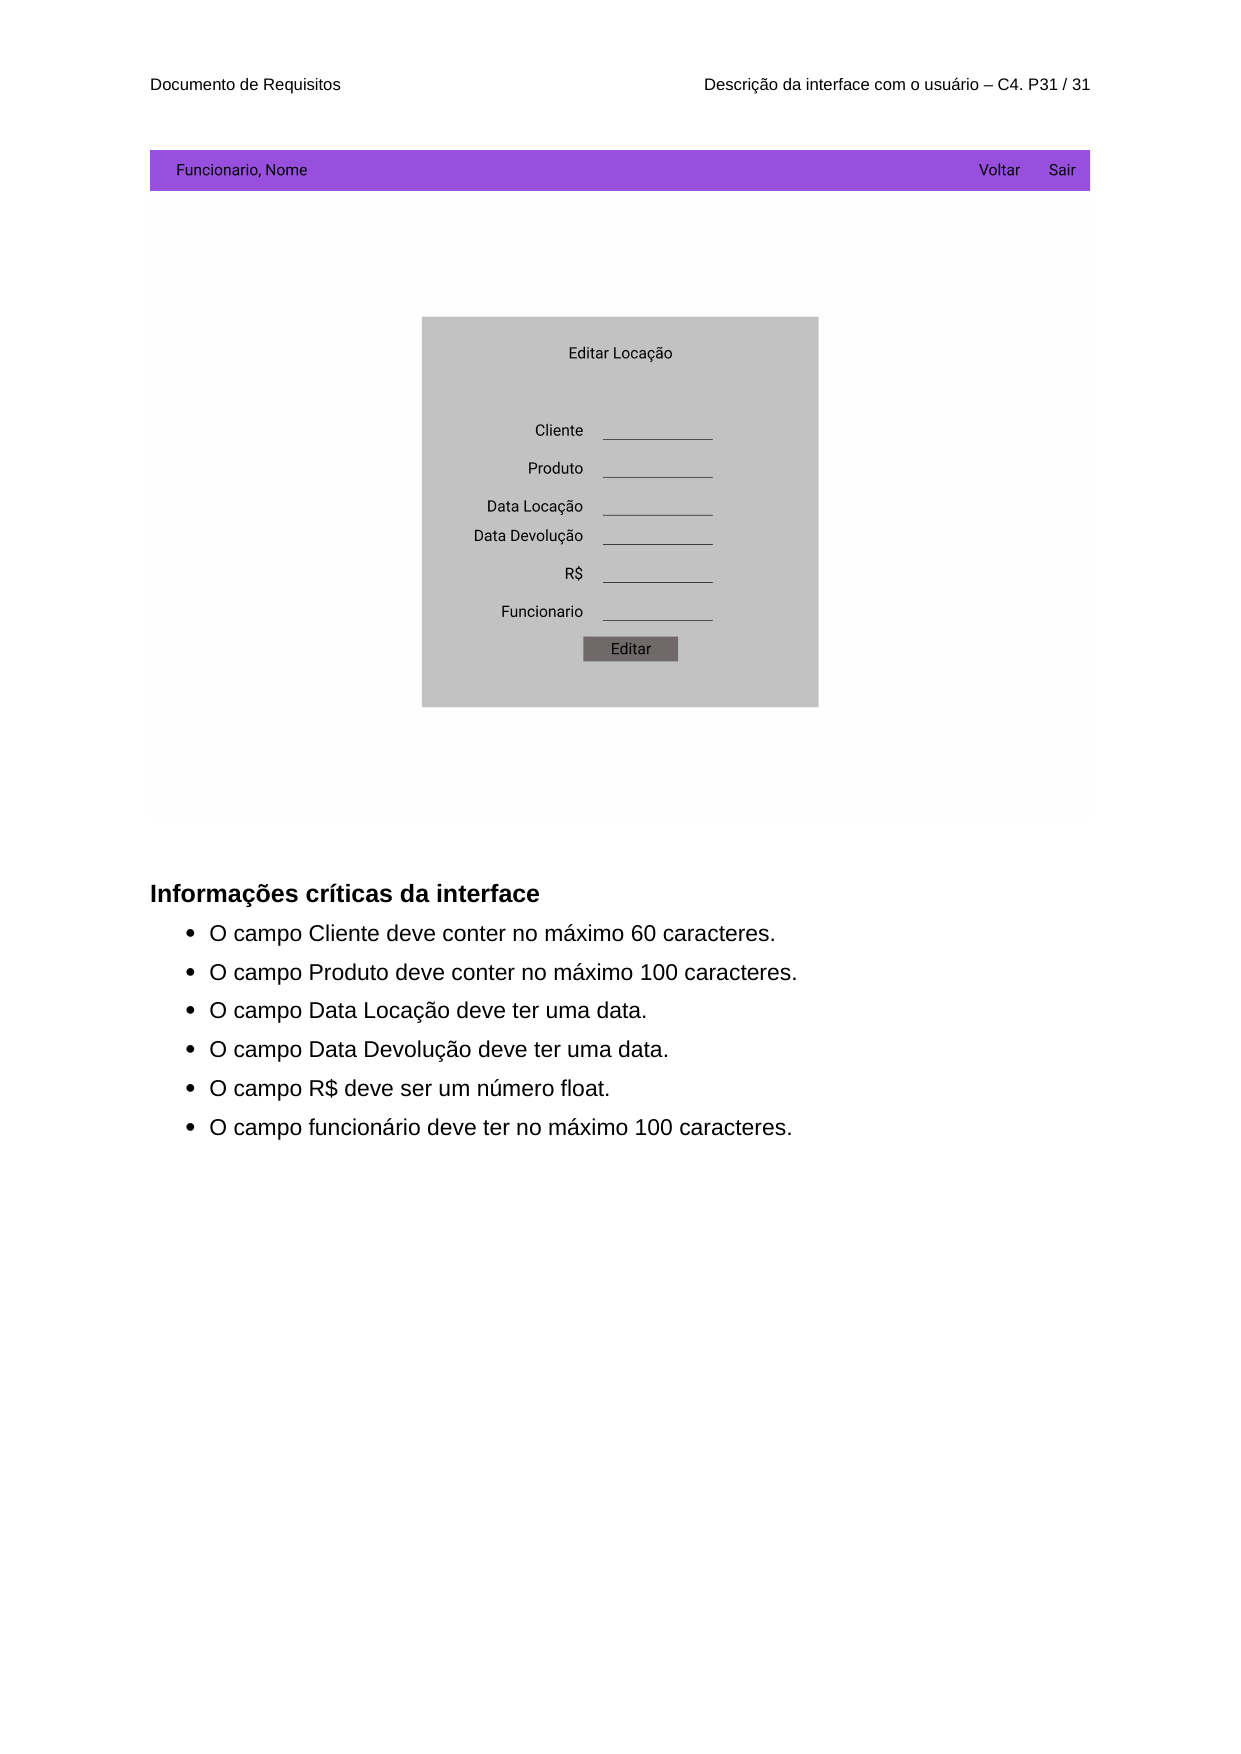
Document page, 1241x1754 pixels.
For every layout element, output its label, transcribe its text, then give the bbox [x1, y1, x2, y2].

list O campo Data Devolução deve ter uma data. [186, 1036, 1090, 1063]
list O campo Data Locação deve ter uma data. [186, 997, 1090, 1024]
list O campo Cliente deve conter no máximo 60 caracteres. [186, 920, 1090, 946]
list O campo R$ deve ser um número float. [186, 1075, 1090, 1102]
list O campo Produto deve conter no máximo 100 caracteres. [186, 959, 1090, 985]
subtitle Informações críticas da interface [150, 878, 1090, 907]
list O campo funcionário deve ter no máximo 100 caracteres. [186, 1114, 1090, 1140]
picture [150, 150, 1091, 819]
